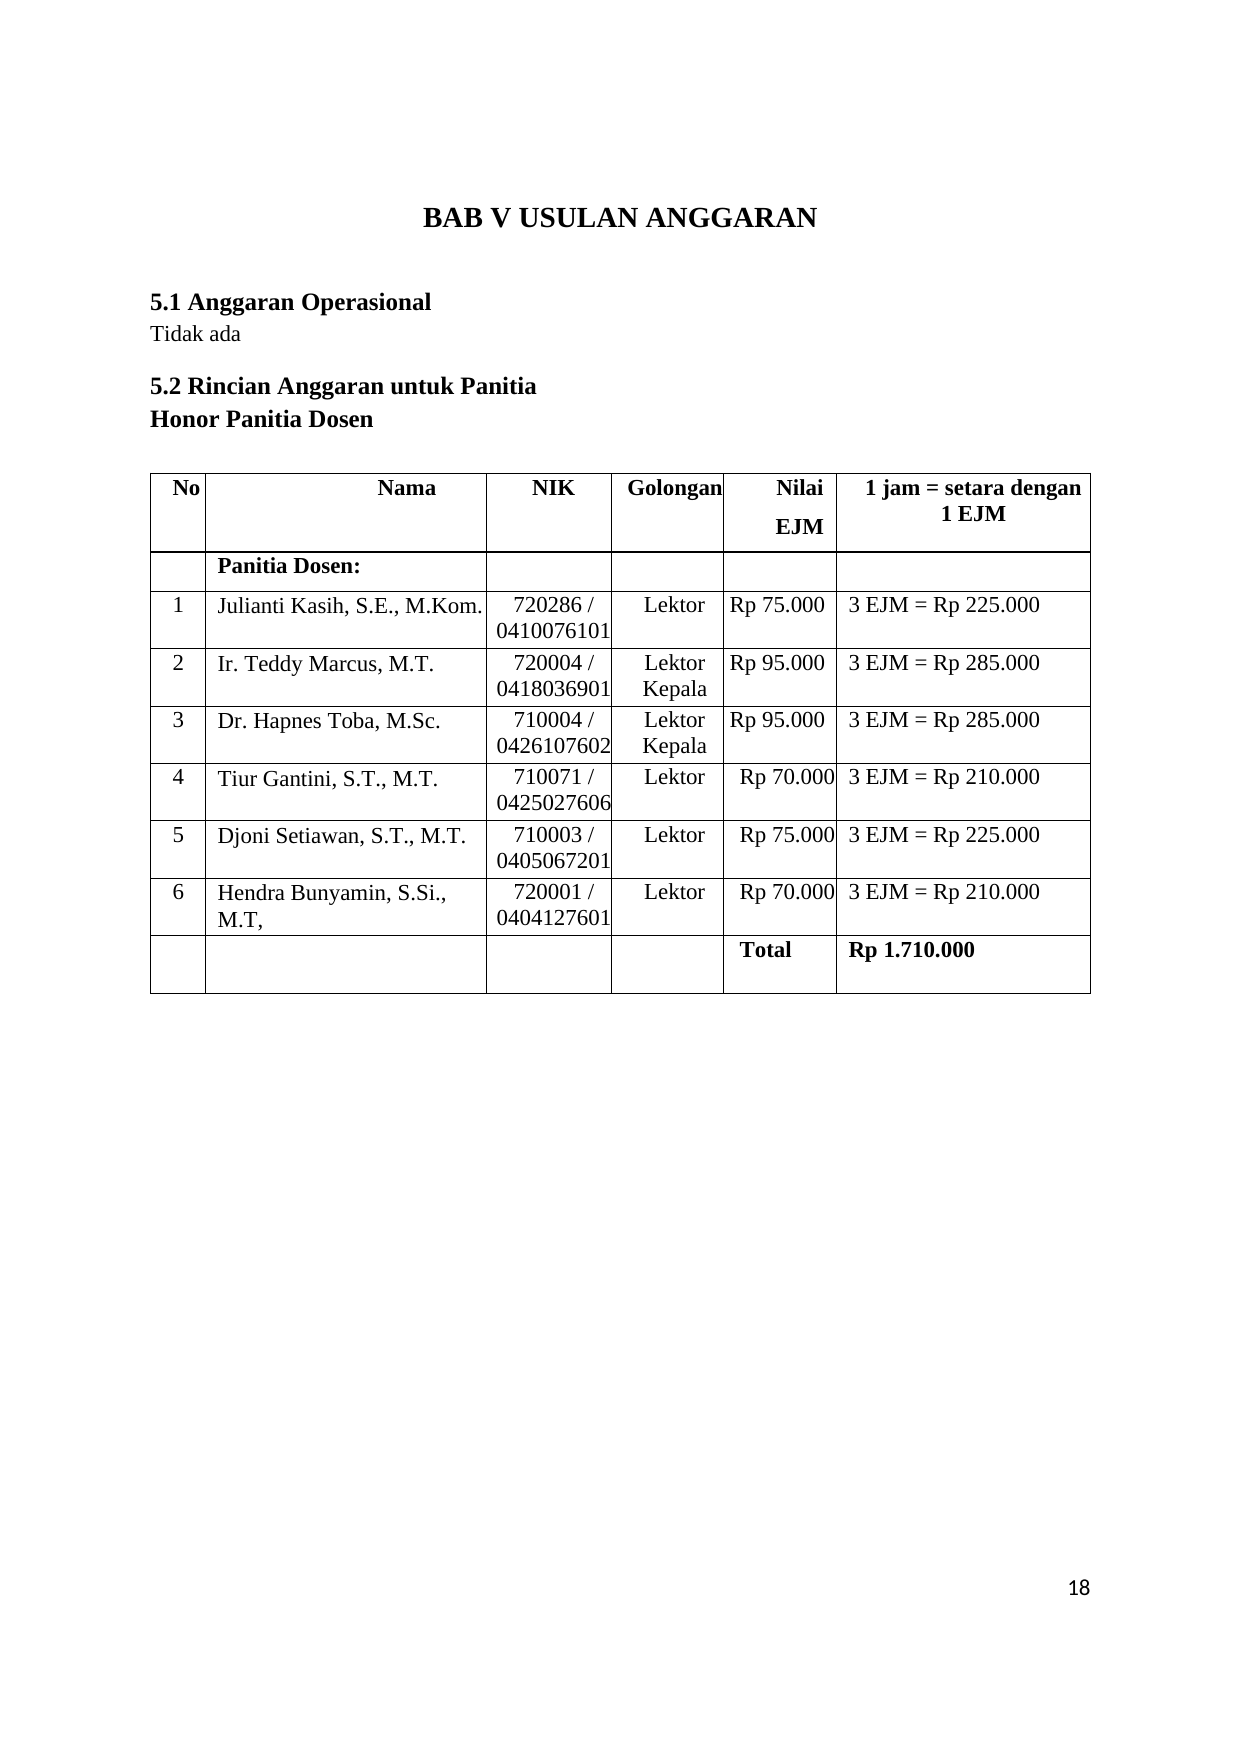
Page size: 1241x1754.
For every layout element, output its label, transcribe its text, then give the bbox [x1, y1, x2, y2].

subtitle 5.2 Rincian Anggaran untuk Panitia [150, 371, 1090, 400]
table_cell Rp 70.000 [724, 879, 836, 935]
table_cell Djoni Setiawan, S.T., M.T. [206, 821, 486, 878]
table_cell Hendra Bunyamin, S.Si., M.T, [206, 879, 486, 935]
table_cell 2 [151, 649, 205, 706]
table_cell 3 EJM = Rp 225.000 [837, 592, 1090, 648]
table_cell [487, 553, 611, 591]
table_cell Ir. Teddy Marcus, M.T. [206, 649, 486, 706]
table_cell Rp 75.000 [724, 592, 836, 648]
table_cell [612, 553, 723, 591]
table_cell Julianti Kasih, S.E., M.Kom. [206, 592, 486, 648]
table_cell 3 EJM = Rp 285.000 [837, 707, 1090, 763]
table_cell 1 [151, 592, 205, 648]
text Tidak ada [150, 320, 1090, 347]
table_cell [487, 936, 611, 993]
table_cell Rp 70.000 [724, 764, 836, 820]
table_cell 3 EJM = Rp 210.000 [837, 879, 1090, 935]
table_cell [206, 936, 486, 993]
table_header Nama [206, 474, 486, 551]
table_cell Rp 95.000 [724, 649, 836, 706]
table_cell Tiur Gantini, S.T., M.T. [206, 764, 486, 820]
table_cell 720004 / 0418036901 [487, 649, 611, 706]
table_cell [837, 553, 1090, 591]
table_cell Lektor Kepala [612, 707, 723, 763]
table_cell 3 [151, 707, 205, 763]
table_header NIK [487, 474, 611, 551]
table_cell [151, 936, 205, 993]
table_cell [612, 936, 723, 993]
table_cell Lektor [612, 592, 723, 648]
table_cell 3 EJM = Rp 210.000 [837, 764, 1090, 820]
table_cell Lektor Kepala [612, 649, 723, 706]
table_cell [151, 553, 205, 591]
table_cell Lektor [612, 879, 723, 935]
table_cell Lektor [612, 821, 723, 878]
table_cell Rp 75.000 [724, 821, 836, 878]
table_cell Total [724, 936, 836, 993]
table_cell 710004 / 0426107602 [487, 707, 611, 763]
text Honor Panitia Dosen [150, 404, 1090, 433]
table_header No [151, 474, 205, 551]
table_cell [724, 553, 836, 591]
table_header Golongan [612, 474, 723, 551]
table_cell Rp 1.710.000 [837, 936, 1090, 993]
table_cell 710071 / 0425027606 [487, 764, 611, 820]
table_cell Lektor [612, 764, 723, 820]
subtitle 5.1 Anggaran Operasional [150, 287, 1090, 316]
table_cell 3 EJM = Rp 285.000 [837, 649, 1090, 706]
table_cell Panitia Dosen: [206, 553, 486, 591]
table_cell 710003 / 0405067201 [487, 821, 611, 878]
table_cell 3 EJM = Rp 225.000 [837, 821, 1090, 878]
table_header Nilai EJM [724, 474, 836, 551]
table_cell 720001 / 0404127601 [487, 879, 611, 935]
table_cell 720286 / 0410076101 [487, 592, 611, 648]
table_cell Rp 95.000 [724, 707, 836, 763]
table_header 1 jam = setara dengan 1 EJM [837, 474, 1090, 551]
table_cell 4 [151, 764, 205, 820]
table_cell Dr. Hapnes Toba, M.Sc. [206, 707, 486, 763]
subtitle BAB V USULAN ANGGARAN [150, 200, 1090, 233]
table_cell 5 [151, 821, 205, 878]
table_cell 6 [151, 879, 205, 935]
